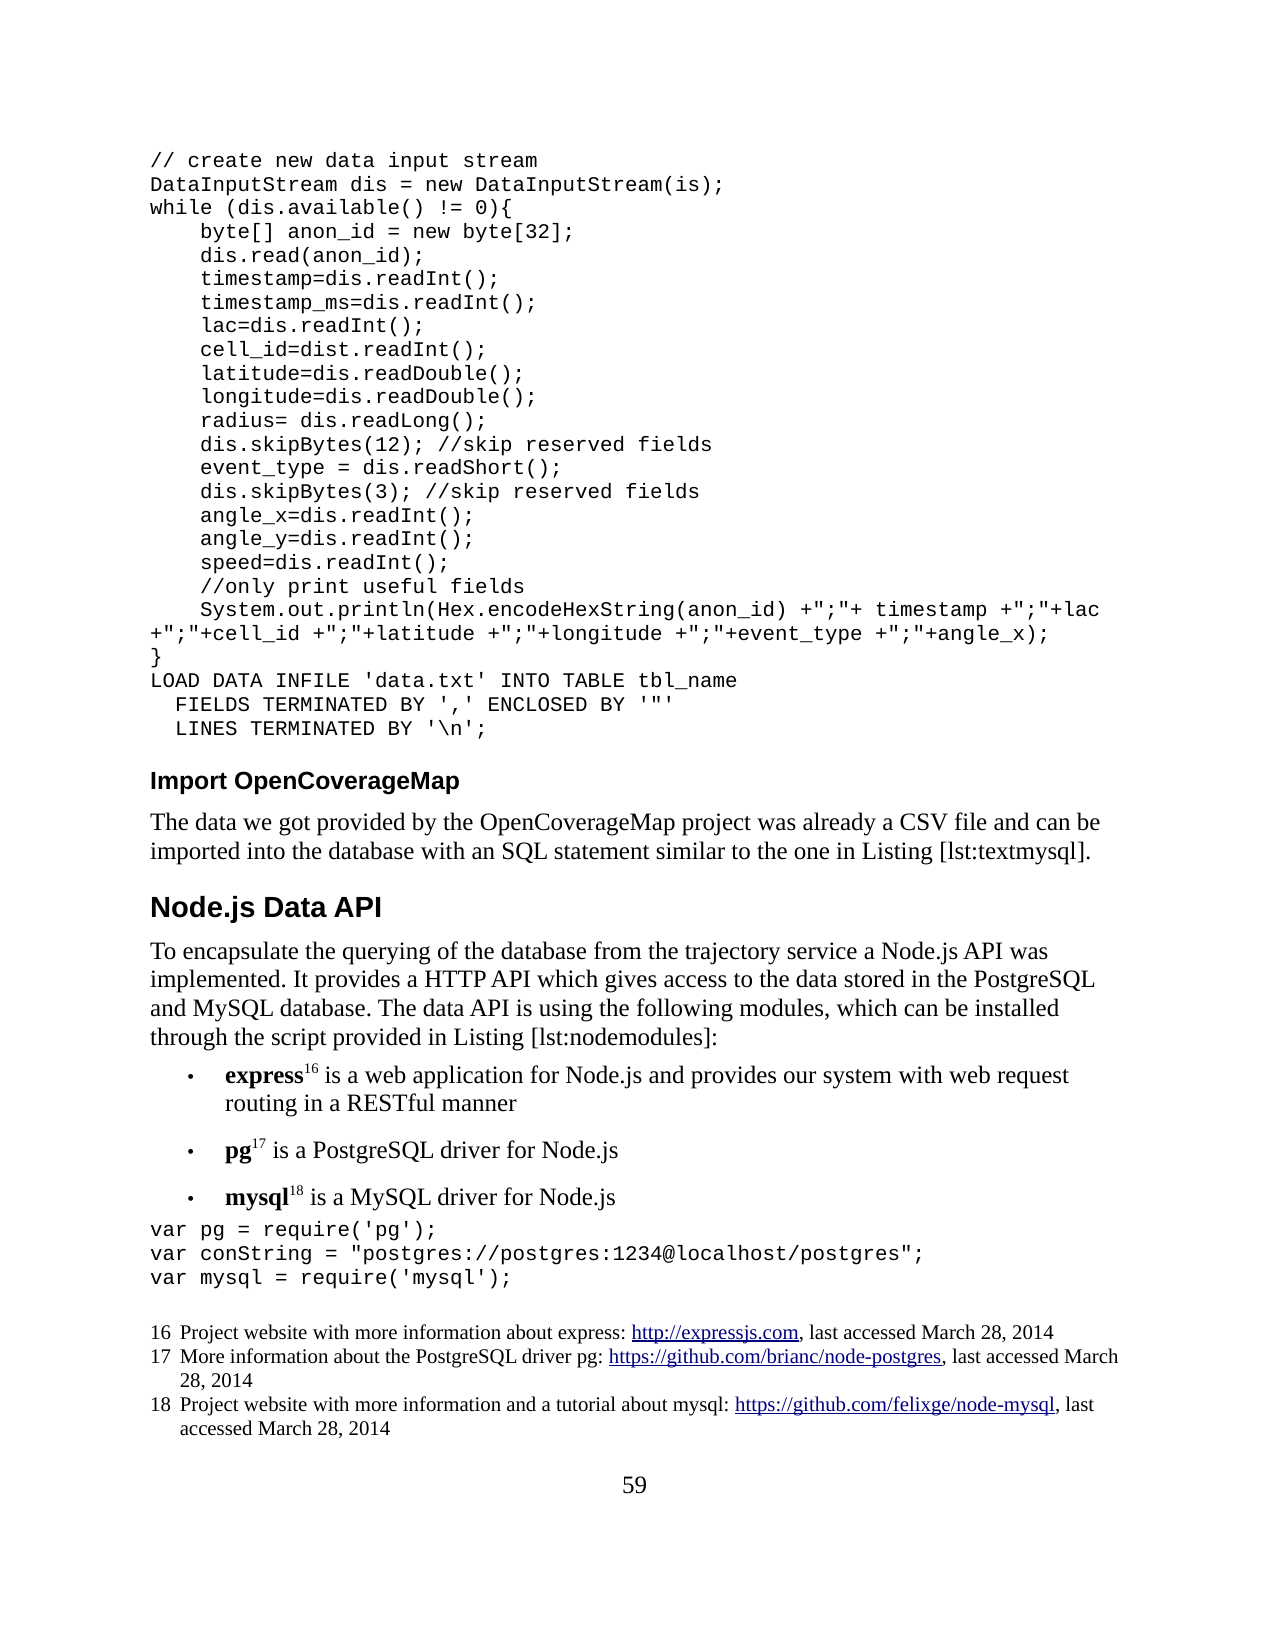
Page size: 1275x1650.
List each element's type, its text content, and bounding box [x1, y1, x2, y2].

text LINES TERMINATED BY '\n'; [150, 717, 1125, 741]
text dis.skipBytes(3); //skip reserved fields [150, 481, 1125, 505]
text //only print useful fields [150, 576, 1125, 599]
text FIELDS TERMINATED BY ',' ENCLOSED BY '"' [150, 694, 1125, 717]
text timestamp_ms=dis.readInt(); [150, 292, 1125, 316]
text angle_y=dis.readInt(); [150, 528, 1125, 552]
list Project website with more information and a tutorial about mysql: https://github.com/felixge/node-mysql, last accessed March 28, 2014 [150, 1392, 1125, 1440]
text longitude=dis.readDouble(); [150, 386, 1125, 410]
text The data we got provided by the OpenCoverageMap project was already a CSV file and can be imported into the database with an SQL statement similar to the one in Listing [lst:textmysql]. [150, 807, 1125, 865]
text lac=dis.readInt(); [150, 316, 1125, 339]
text dis.skipBytes(12); //skip reserved fields [150, 434, 1125, 457]
list mysql is a MySQL driver for Node.js [187, 1182, 1125, 1211]
list pg is a PostgreSQL driver for Node.js [187, 1135, 1125, 1164]
text byte[] anon_id = new byte[32]; [150, 221, 1125, 244]
text speed=dis.readInt(); [150, 552, 1125, 576]
text } [150, 647, 1125, 670]
text latitude=dis.readDouble(); [150, 363, 1125, 386]
text var mysql = require('mysql'); [150, 1267, 1125, 1290]
text var conString = "postgres://postgres:1234@localhost/postgres"; [150, 1243, 1125, 1267]
text System.out.println(Hex.encodeHexString(anon_id) +";"+ timestamp +";"+lac +";"+cell_id +";"+latitude +";"+longitude +";"+event_type +";"+angle_x); [150, 599, 1125, 647]
subtitle Import OpenCoverageMap [150, 766, 1125, 795]
text radius= dis.readLong(); [150, 410, 1125, 434]
subtitle Node.js Data API [150, 890, 1125, 923]
text // create new data input stream [150, 150, 1125, 174]
text angle_x=dis.readInt(); [150, 505, 1125, 528]
text event_type = dis.readShort(); [150, 457, 1125, 481]
text var pg = require('pg'); [150, 1219, 1125, 1243]
text cell_id=dist.readInt(); [150, 339, 1125, 363]
text DataInputStream dis = new DataInputStream(is); [150, 174, 1125, 197]
list Project website with more information about express: http://expressjs.com, last accessed March 28, 2014 [150, 1320, 1125, 1344]
list express is a web application for Node.js and provides our system with web request routing in a RESTful manner [187, 1060, 1125, 1117]
text LOAD DATA INFILE 'data.txt' INTO TABLE tbl_name [150, 670, 1125, 694]
text To encapsulate the querying of the database from the trajectory service a Node.js API was implemented. It provides a HTTP API which gives access to the data stored in the PostgreSQL and MySQL database. The data API is using the following modules, which can be installed through the script provided in Listing [lst:nodemodules]: [150, 936, 1125, 1051]
text dis.read(anon_id); [150, 244, 1125, 268]
list More information about the PostgreSQL driver pg: https://github.com/brianc/node-postgres, last accessed March 28, 2014 [150, 1344, 1125, 1392]
text while (dis.available() != 0){ [150, 197, 1125, 221]
text timestamp=dis.readInt(); [150, 268, 1125, 292]
